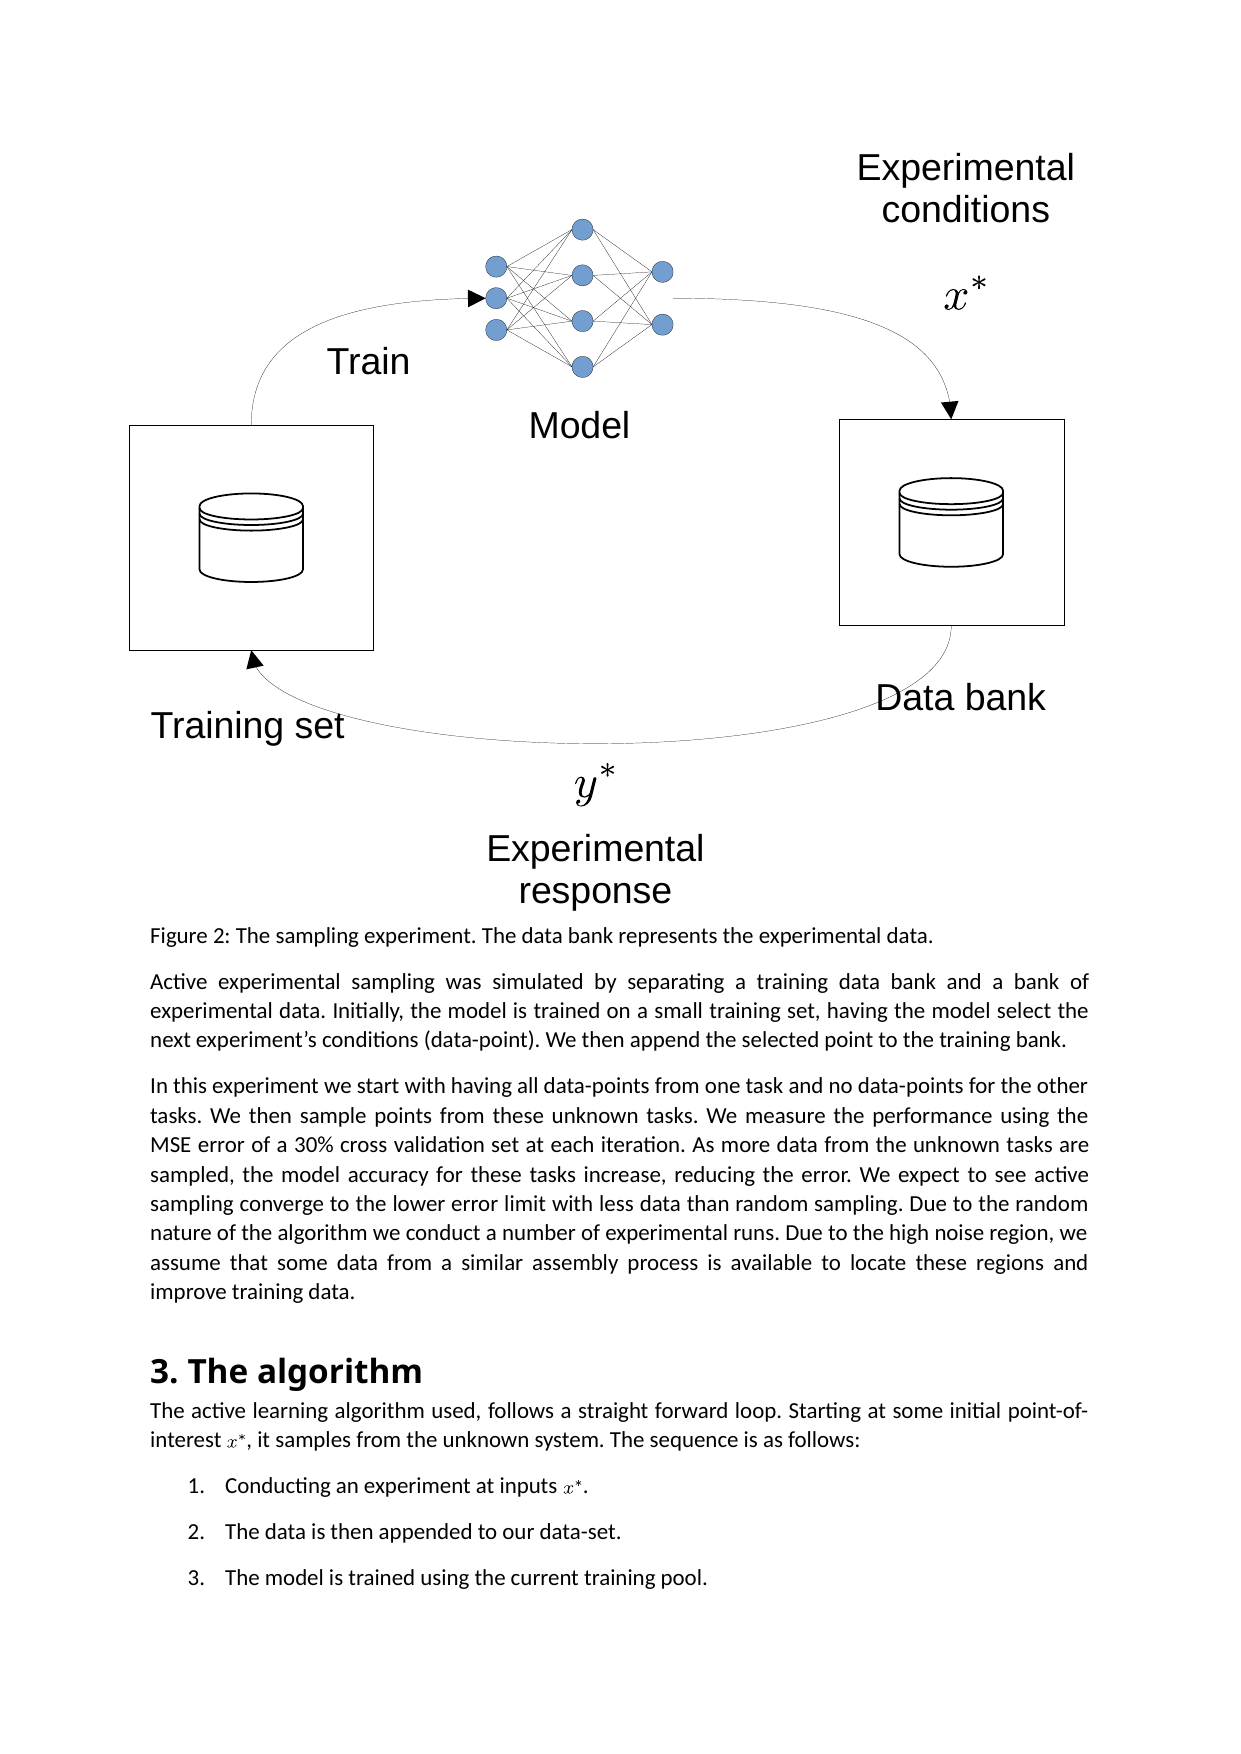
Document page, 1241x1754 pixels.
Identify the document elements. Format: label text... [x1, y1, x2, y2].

list The data is then appended to our data-set. [187, 1517, 1090, 1545]
text The active learning algorithm used, follows a straight forward loop. Starting at some initial point-of-interest , it samples from the unknown system. The sequence is as follows: [150, 1396, 1090, 1453]
text Active experimental sampling was simulated by separating a training data bank and a bank of experimental data. Initially, the model is trained on a small training set, having the model select the next experiment’s conditions (data-point). We then append the selected point to the training bank. [150, 967, 1090, 1053]
text In this experiment we start with having all data-points from one task and no data-points for the other tasks. We then sample points from these unknown tasks. We measure the performance using the MSE error of a 30% cross validation set at each iteration. As more data from the unknown tasks are sampled, the model accuracy for these tasks increase, reducing the error. We expect to see active sampling converge to the lower error limit with less data than random sampling. Due to the random nature of the algorithm we conduct a number of experimental runs. Due to the high noise region, we assume that some data from a similar assembly process is available to locate these regions and improve training data. [150, 1072, 1090, 1305]
subtitle The algorithm [150, 1348, 1090, 1394]
text Figure 2: The sampling experiment. The data bank represents the experimental data. [150, 150, 1090, 949]
list The model is trained using the current training pool. [187, 1563, 1090, 1591]
list Conducting an experiment at inputs . [187, 1471, 1090, 1499]
